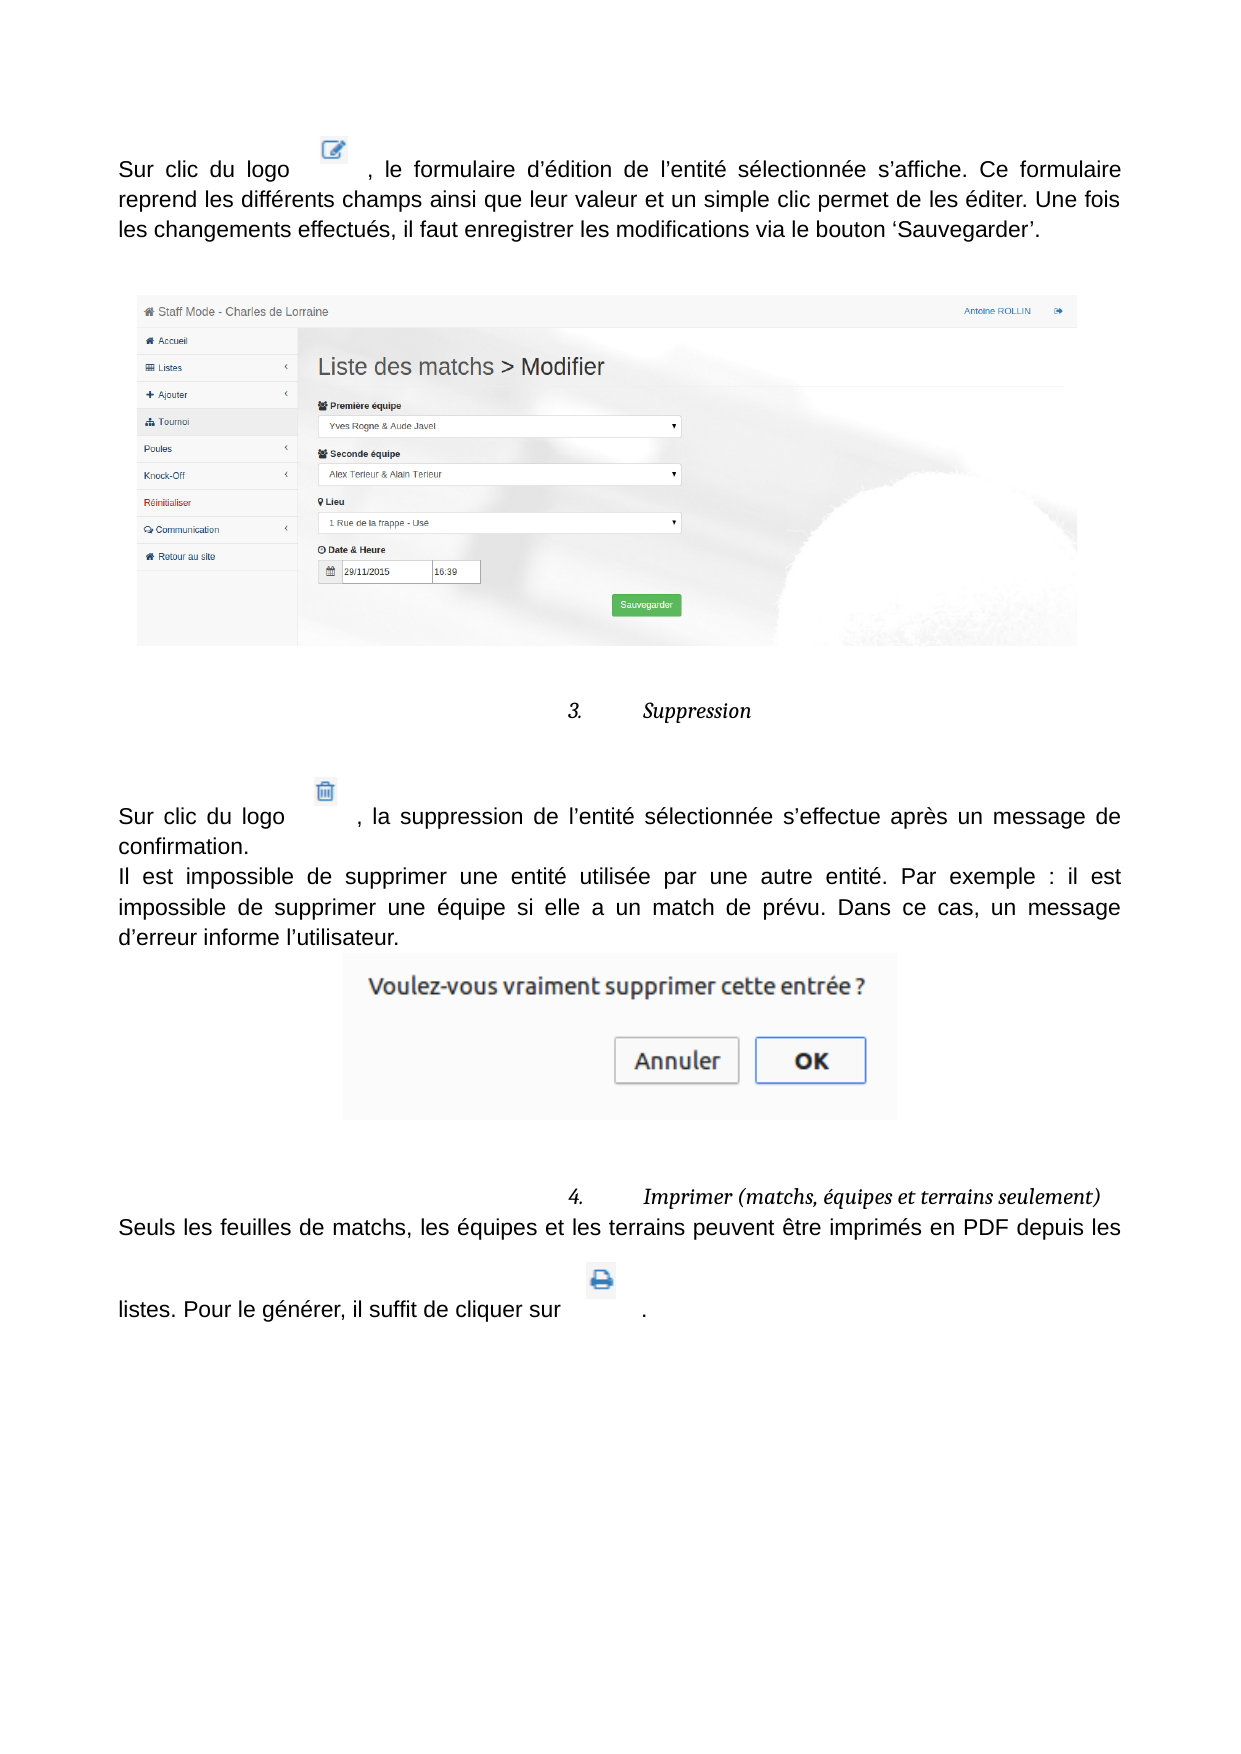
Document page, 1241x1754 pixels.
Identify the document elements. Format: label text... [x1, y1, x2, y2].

picture [319, 136, 348, 164]
text Seuls les feuilles de matchs, les équipes et les terrains peuvent être imprimés en PDF depuis les listes. Pour le générer, il suffit de cliquer sur . [118, 1214, 1122, 1322]
picture [136, 295, 1078, 646]
text Sur clic du logo , la suppression de l’entité sélectionnée s’effectue après un message de confirmation. [118, 759, 1122, 859]
picture [313, 777, 338, 806]
picture [342, 953, 898, 1120]
text Il est impossible de supprimer une entité utilisée par une autre entité. Par exemple : il est impossible de supprimer une équipe si elle a un match de prévu. Dans ce cas, un message d’erreur informe l’utilisateur. [118, 863, 1122, 950]
text Sur clic du logo , le formulaire d’édition de l’entité sélectionnée s’affiche. Ce formulaire reprend les différents champs ainsi que leur valeur et un simple clic permet de les éditer. Une fois les changements effectués, il faut enregistrer les modifications via le bouton ‘Sauvegarder’. [118, 118, 1122, 243]
subtitle Suppression [381, 698, 1122, 724]
picture [586, 1262, 616, 1299]
subtitle Imprimer (matchs, équipes et terrains seulement) [381, 1184, 1122, 1210]
